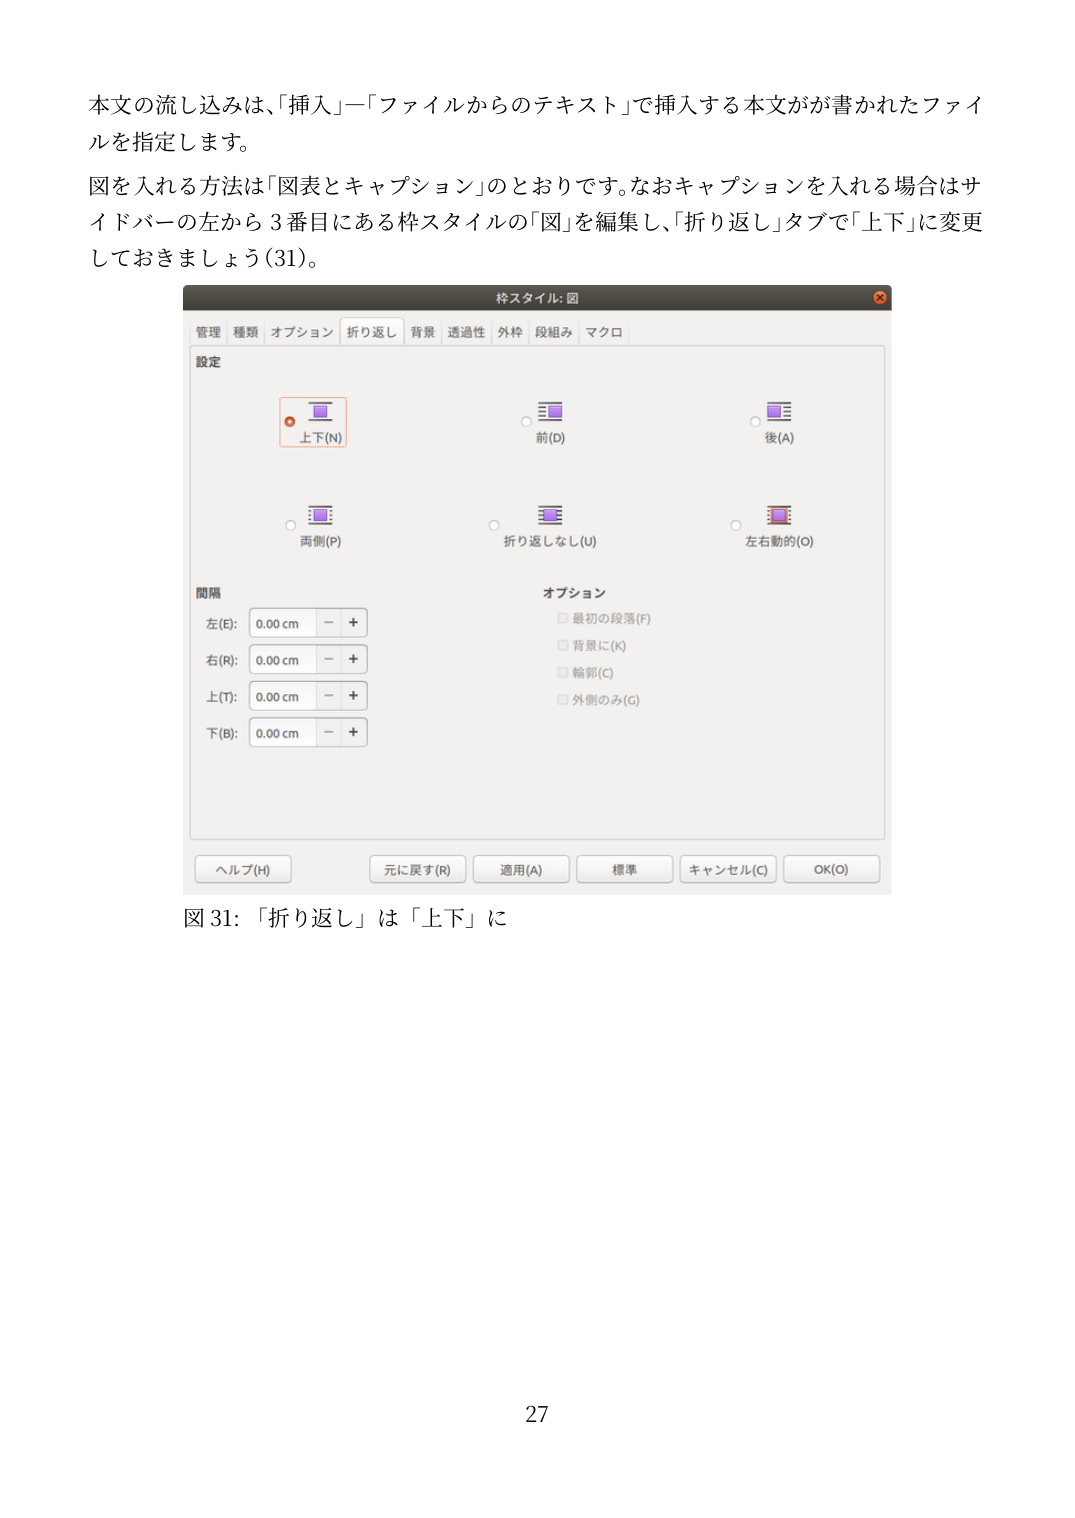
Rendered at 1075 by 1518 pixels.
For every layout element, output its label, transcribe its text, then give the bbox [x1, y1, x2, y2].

picture [183, 285, 892, 895]
text 本文の流し込みは、「挿入」―「ファイルからのテキスト」で挿入する本文がが書かれたファイルを指定します。 [88, 88, 986, 156]
text 図を入れる方法は「図表とキャプション」のとおりです。なおキャプションを入れる場合はサイドバーの左から3番目にある枠スタイルの「図」を編集し、「折り返し」タブで「上下」に変更しておきましょう（図 31）。 [88, 169, 986, 273]
text 図 31: 「折り返し」は「上下」に [183, 895, 892, 932]
